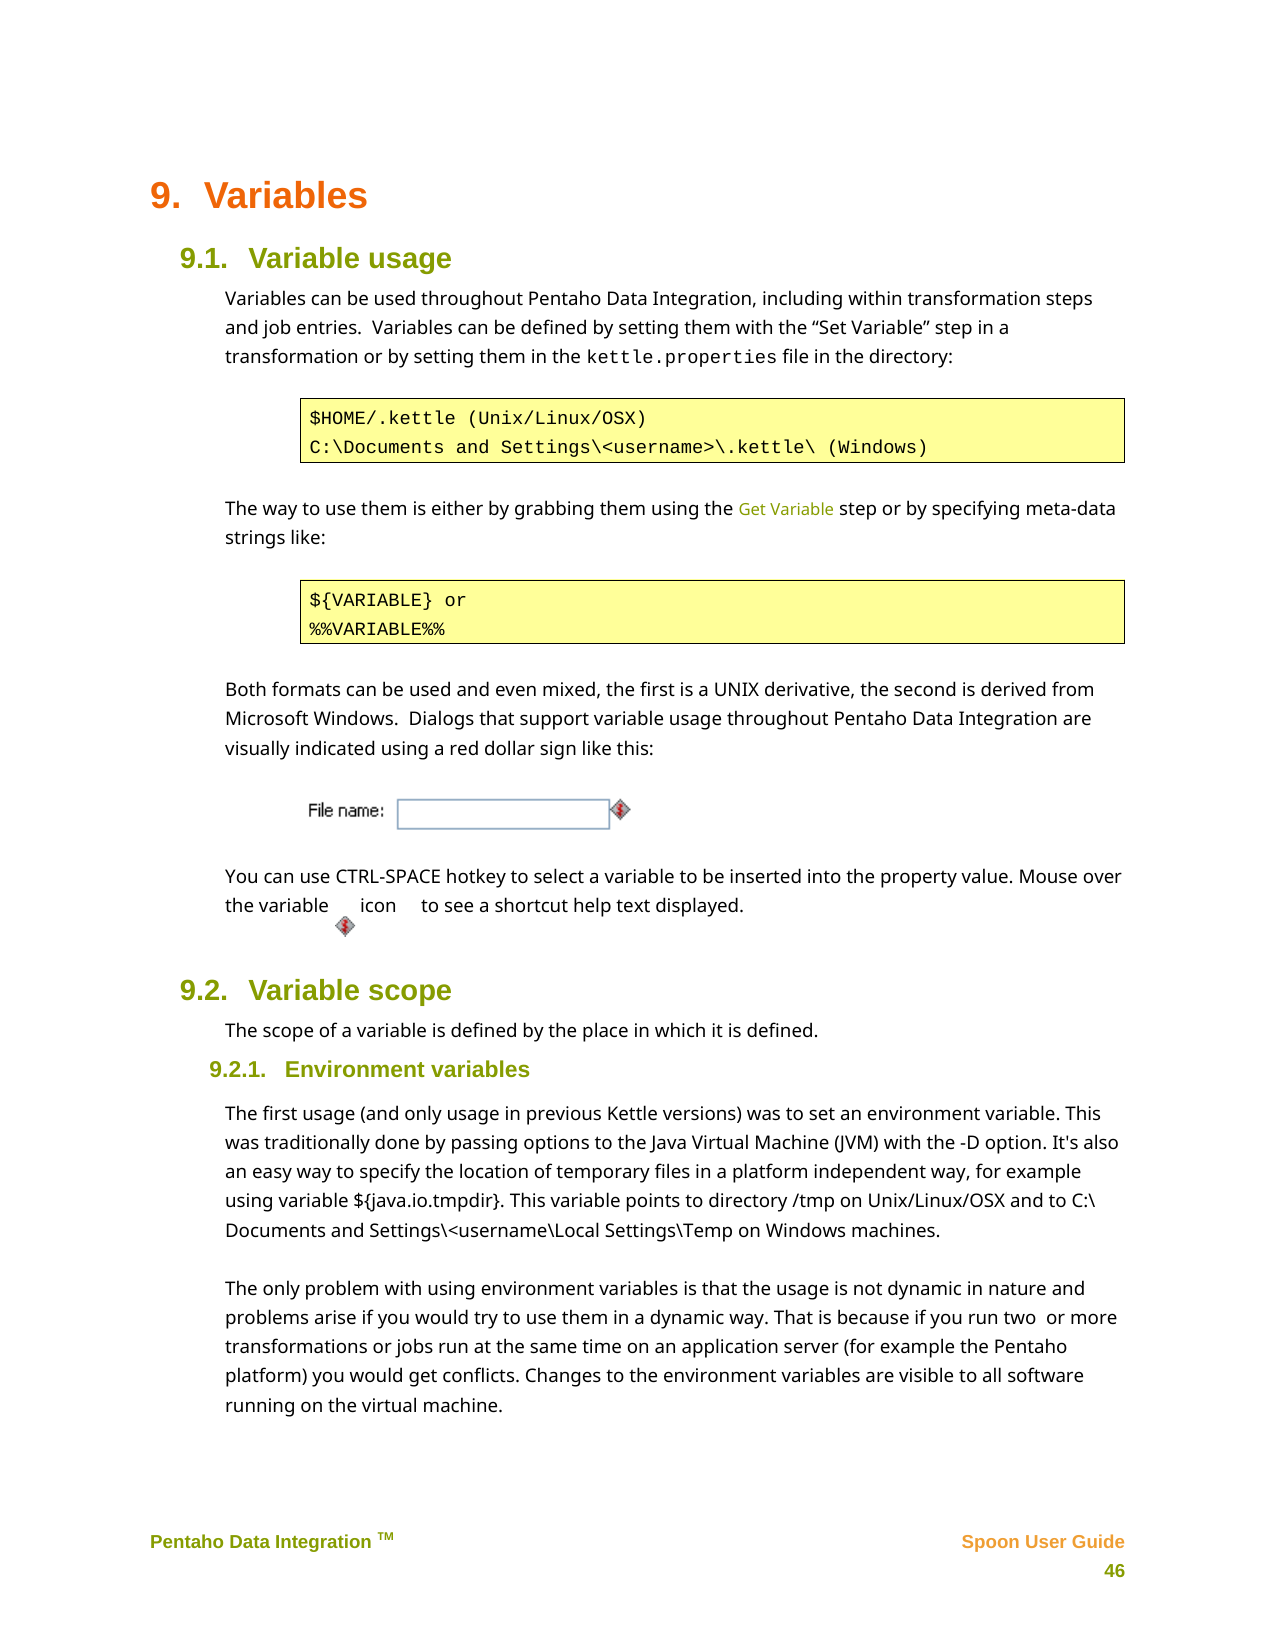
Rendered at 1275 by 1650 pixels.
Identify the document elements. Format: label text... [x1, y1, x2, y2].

picture [335, 916, 356, 937]
text C:\Documents and Settings\<username>\.kettle\ (Windows) [301, 427, 1124, 462]
text %%VARIABLE%% [301, 609, 1124, 643]
picture [297, 788, 637, 838]
text $HOME/.kettle (Unix/Linux/OSX) [301, 399, 1124, 427]
text The only problem with using environment variables is that the usage is not dynamic in nature and problems arise if you would try to use them in a dynamic way. That is because if you run two or more transformations or jobs run at the same time on an application server (for example the Pentaho platform) you would get conflicts. Changes to the environment variables are visible to all software running on the virtual machine. [225, 1272, 1125, 1418]
text Both formats can be used and even mixed, the first is a UNIX derivative, the second is derived from Microsoft Windows. Dialogs that support variable usage throughout Pentaho Data Integration are visually indicated using a red dollar sign like this: [225, 673, 1125, 761]
text Variables can be used throughout Pentaho Data Integration, including within transformation steps and job entries. Variables can be defined by setting them with the “Set Variable” step in a transformation or by setting them in the kettle.properties file in the directory: [225, 282, 1125, 369]
subtitle Variables [150, 181, 1125, 216]
text The first usage (and only usage in previous Kettle versions) was to set an environment variable. This was traditionally done by passing options to the Java Virtual Machine (JVM) with the -D option. It's also an easy way to specify the location of temporary files in a platform independent way, for example using variable ${java.io.tmpdir}. This variable points to directory /tmp on Unix/Linux/OSX and to C:\Documents and Settings\<username\Local Settings\Temp on Windows machines. [225, 1097, 1125, 1243]
text The way to use them is either by grabbing them using the Get Variable step or by specifying meta-data strings like: [225, 492, 1125, 550]
subtitle Variable scope [179, 973, 1125, 1007]
subtitle Variable usage [179, 241, 1125, 275]
text ${VARIABLE} or [301, 581, 1124, 609]
subtitle Environment variables [209, 1050, 1125, 1085]
text You can use CTRL-SPACE hotkey to select a variable to be inserted into the property value. Mouse over the variable icon to see a shortcut help text displayed. [225, 761, 1125, 918]
text The scope of a variable is defined by the place in which it is defined. [225, 1014, 1125, 1043]
